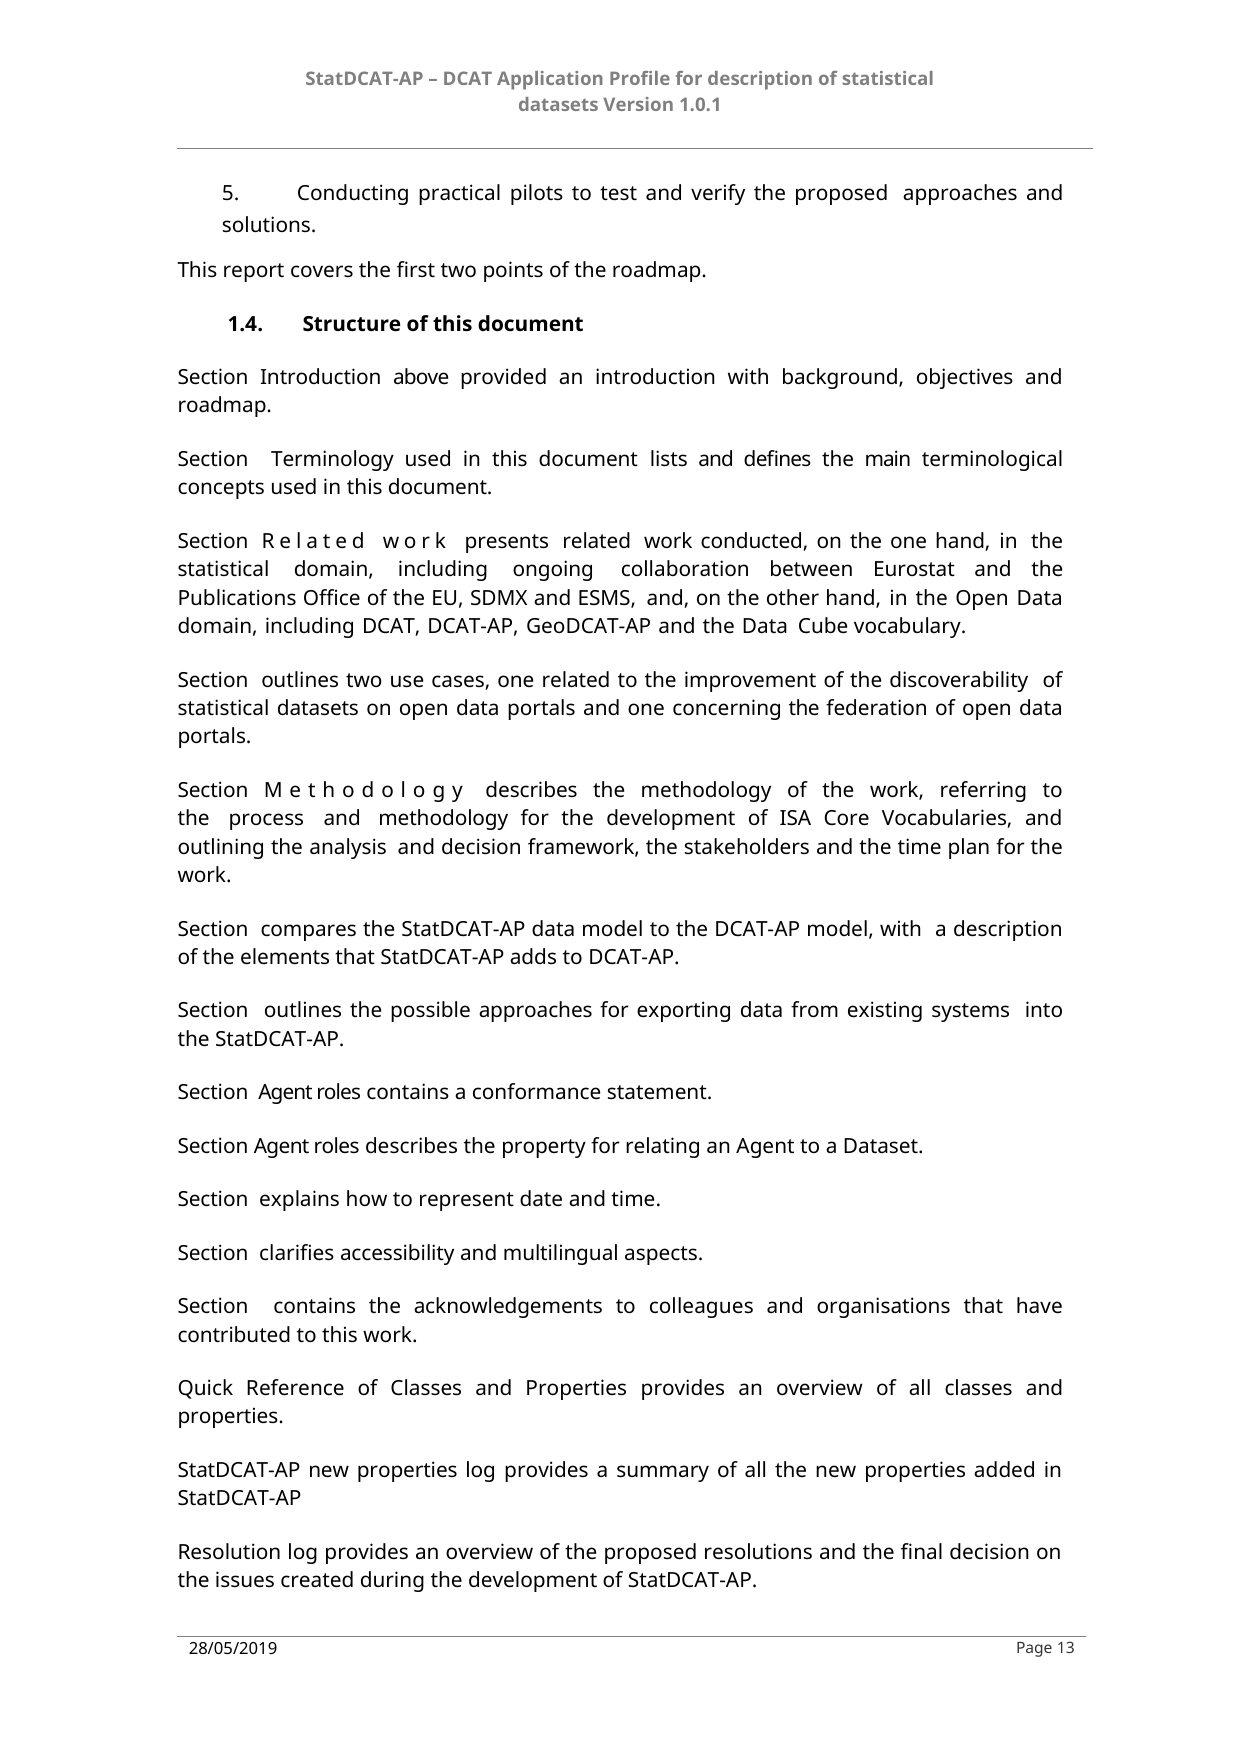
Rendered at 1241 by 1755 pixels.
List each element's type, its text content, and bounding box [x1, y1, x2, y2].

text Section 1 above provided an introduction with background, objectives and roadmap. [177, 362, 1063, 419]
text Section 0 outlines two use cases, one related to the improvement of the discoverability of statistical datasets on open data portals and one concerning the federation of open data portals. [177, 665, 1063, 750]
text Annex III provides an overview of the proposed resolutions and the final decision on the issues created during the development of StatDCAT-AP. [177, 1537, 1063, 1594]
text Section 3 presents related work conducted, on the one hand, in the statistical domain, including ongoing collaboration between Eurostat and the Publications Office of the EU, SDMX and ESMS, and, on the other hand, in the Open Data domain, including DCAT, DCAT-AP, GeoDCAT-AP and the Data Cube vocabulary. [177, 526, 1063, 640]
text Section 0 explains how to represent date and time. [177, 1184, 1063, 1213]
text Section 2 lists and defines the main terminological concepts used in this document. [177, 444, 1063, 501]
text Section 9 describes the property for relating an Agent to a Dataset. [177, 1131, 1063, 1159]
text Section 0 clarifies accessibility and multilingual aspects. [177, 1238, 1063, 1266]
text Annex II provides a summary of all the new properties added in StatDCAT-AP [177, 1455, 1063, 1512]
text Section 5 describes the methodology of the work, referring to the process and methodology for the development of ISA Core Vocabularies, and outlining the analysis and decision framework, the stakeholders and the time plan for the work. [177, 775, 1063, 889]
text Section 0 compares the StatDCAT-AP data model to the DCAT-AP model, with a description of the elements that StatDCAT-AP adds to DCAT-AP. [177, 914, 1063, 971]
text Section 9 contains a conformance statement. [177, 1077, 1063, 1106]
text Annex I provides an overview of all classes and properties. [177, 1373, 1063, 1430]
text Section 0 outlines the possible approaches for exporting data from existing systems into the StatDCAT-AP. [177, 996, 1063, 1052]
text This report covers the first two points of the roadmap. [177, 255, 1063, 284]
list Conducting practical pilots to test and verify the proposed approaches and solutions. [222, 178, 1063, 239]
text Section 0 contains the acknowledgements to colleagues and organisations that have contributed to this work. [177, 1291, 1063, 1348]
subtitle Structure of this document [227, 309, 1063, 337]
